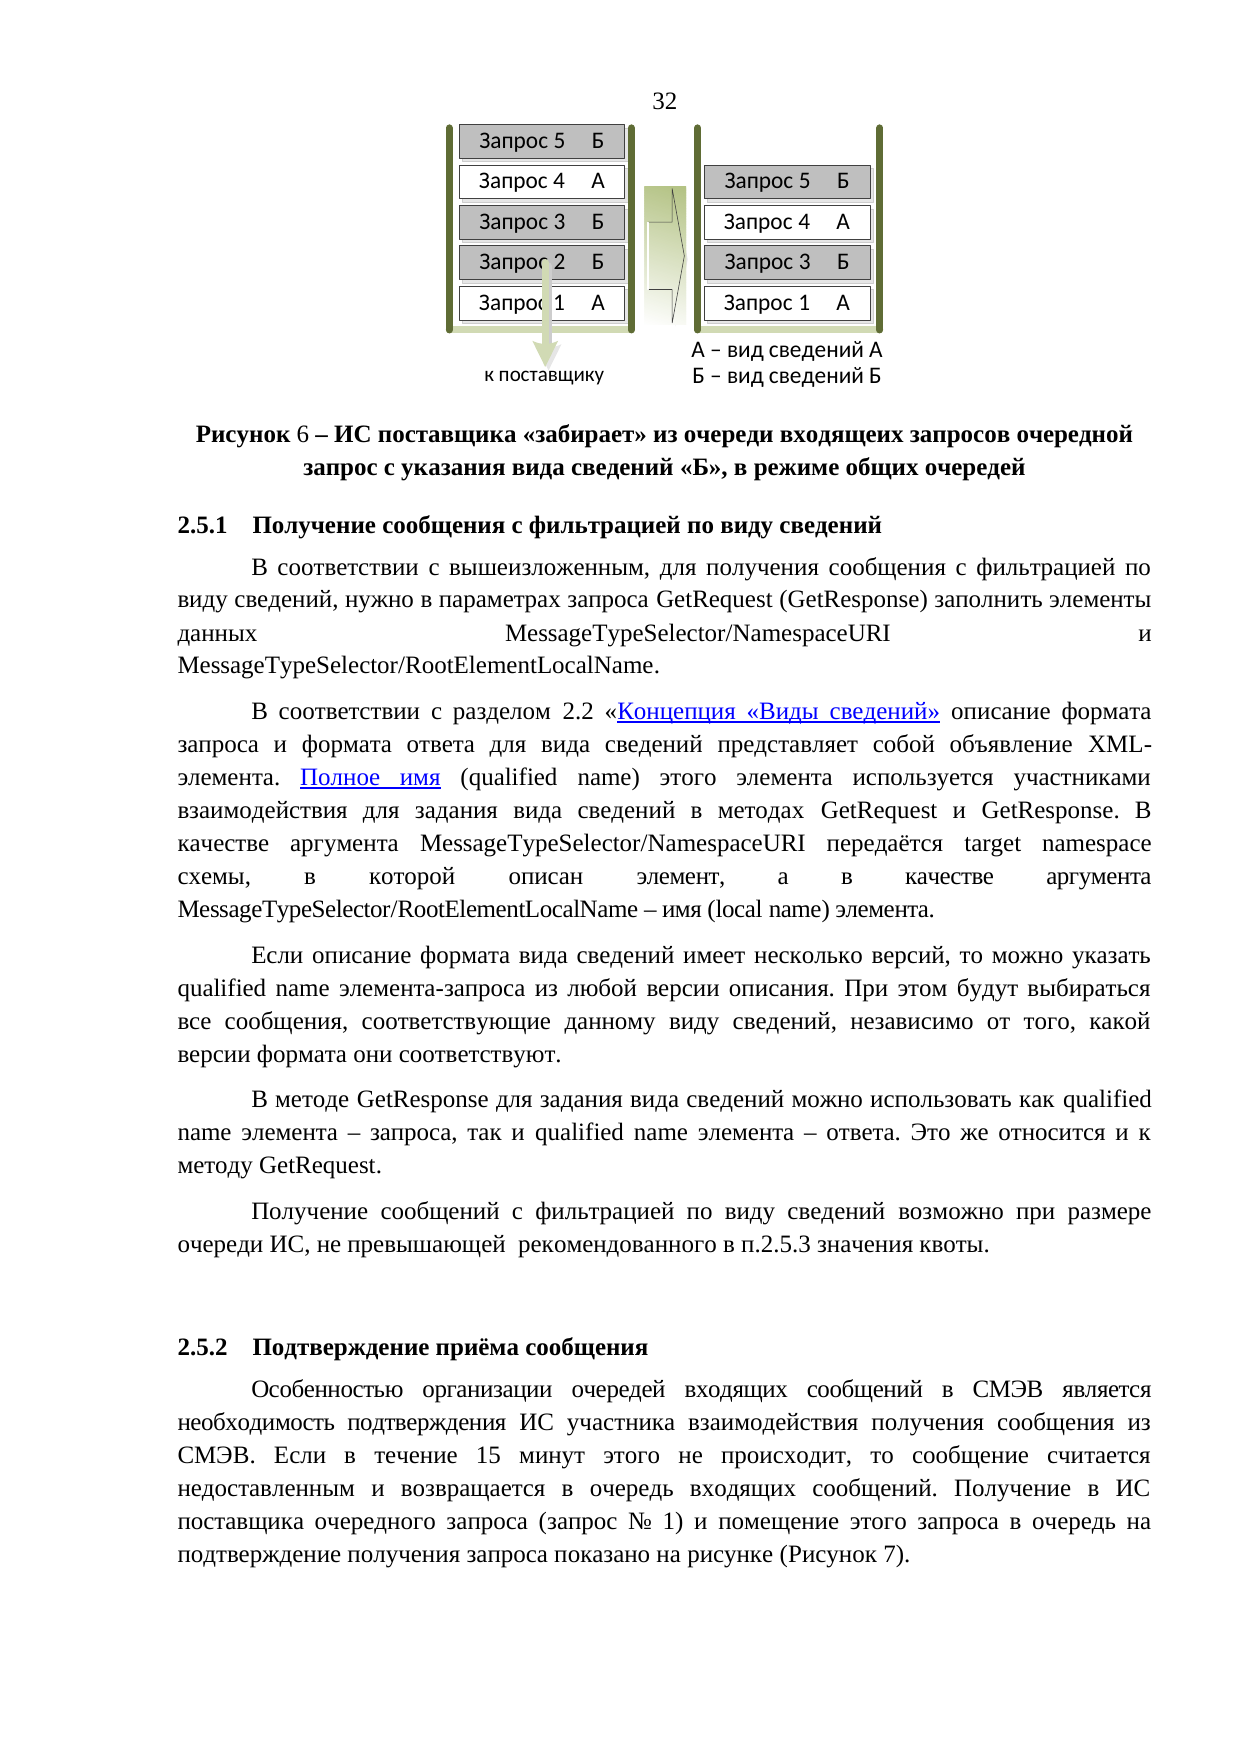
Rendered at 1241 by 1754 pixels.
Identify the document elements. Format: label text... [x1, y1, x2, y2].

subtitle Получение сообщения с фильтрацией по виду сведений [177, 510, 1152, 539]
text В методе GetResponse для задания вида сведений можно использовать как qualified name элемента – запроса, так и qualified name элемента – ответа. Это же относится и к методу GetRequest. [177, 1084, 1152, 1179]
text Если описание формата вида сведений имеет несколько версий, то можно указать qualified name элемента-запроса из любой версии описания. При этом будут выбираться все сообщения, соответствующие данному виду сведений, независимо от того, какой версии формата они соответствуют. [177, 940, 1152, 1068]
text Рисунок 6 – ИС поставщика «забирает» из очереди входящеих запросов очередной запрос с указания вида сведений «Б», в режиме общих очередей [177, 419, 1152, 481]
subtitle Подтверждение приёма сообщения [177, 1332, 1152, 1361]
text В соответствии с разделом 2.2 «Концепция «Виды сведений» описание формата запроса и формата ответа для вида сведений представляет собой объявление XML-элемента. Полное имя (qualified name) этого элемента используется участниками взаимодействия для задания вида сведений в методах GetRequest и GetResponse. В качестве аргумента MessageTypeSelector/NamespaceURI передаётся target namespace схемы, в которой описан элемент, а в качестве аргумента MessageTypeSelector/RootElementLocalName – имя (local name) элемента. [177, 696, 1152, 923]
text В соответствии с вышеизложенным, для получения сообщения с фильтрацией по виду сведений, нужно в параметрах запроса GetRequest (GetResponse) заполнить элементы данных MessageTypeSelector/NamespaceURI и MessageTypeSelector/RootElementLocalName. [177, 552, 1152, 679]
text Особенностью организации очередей входящих сообщений в СМЭВ является необходимость подтверждения ИС участника взаимодействия получения сообщения из СМЭВ. Если в течение 15 минут этого не происходит, то сообщение считается недоставленным и возвращается в очередь входящих сообщений. Получение в ИС поставщика очередного запроса (запрос № 1) и помещение этого запроса в очередь на подтверждение получения запроса показано на рисунке (Рисунок 7777). [177, 1374, 1152, 1568]
text Получение сообщений с фильтрацией по виду сведений возможно при размере очереди ИС, не превышающей рекомендованного в п.2.5.3 значения квоты. [177, 1196, 1152, 1258]
